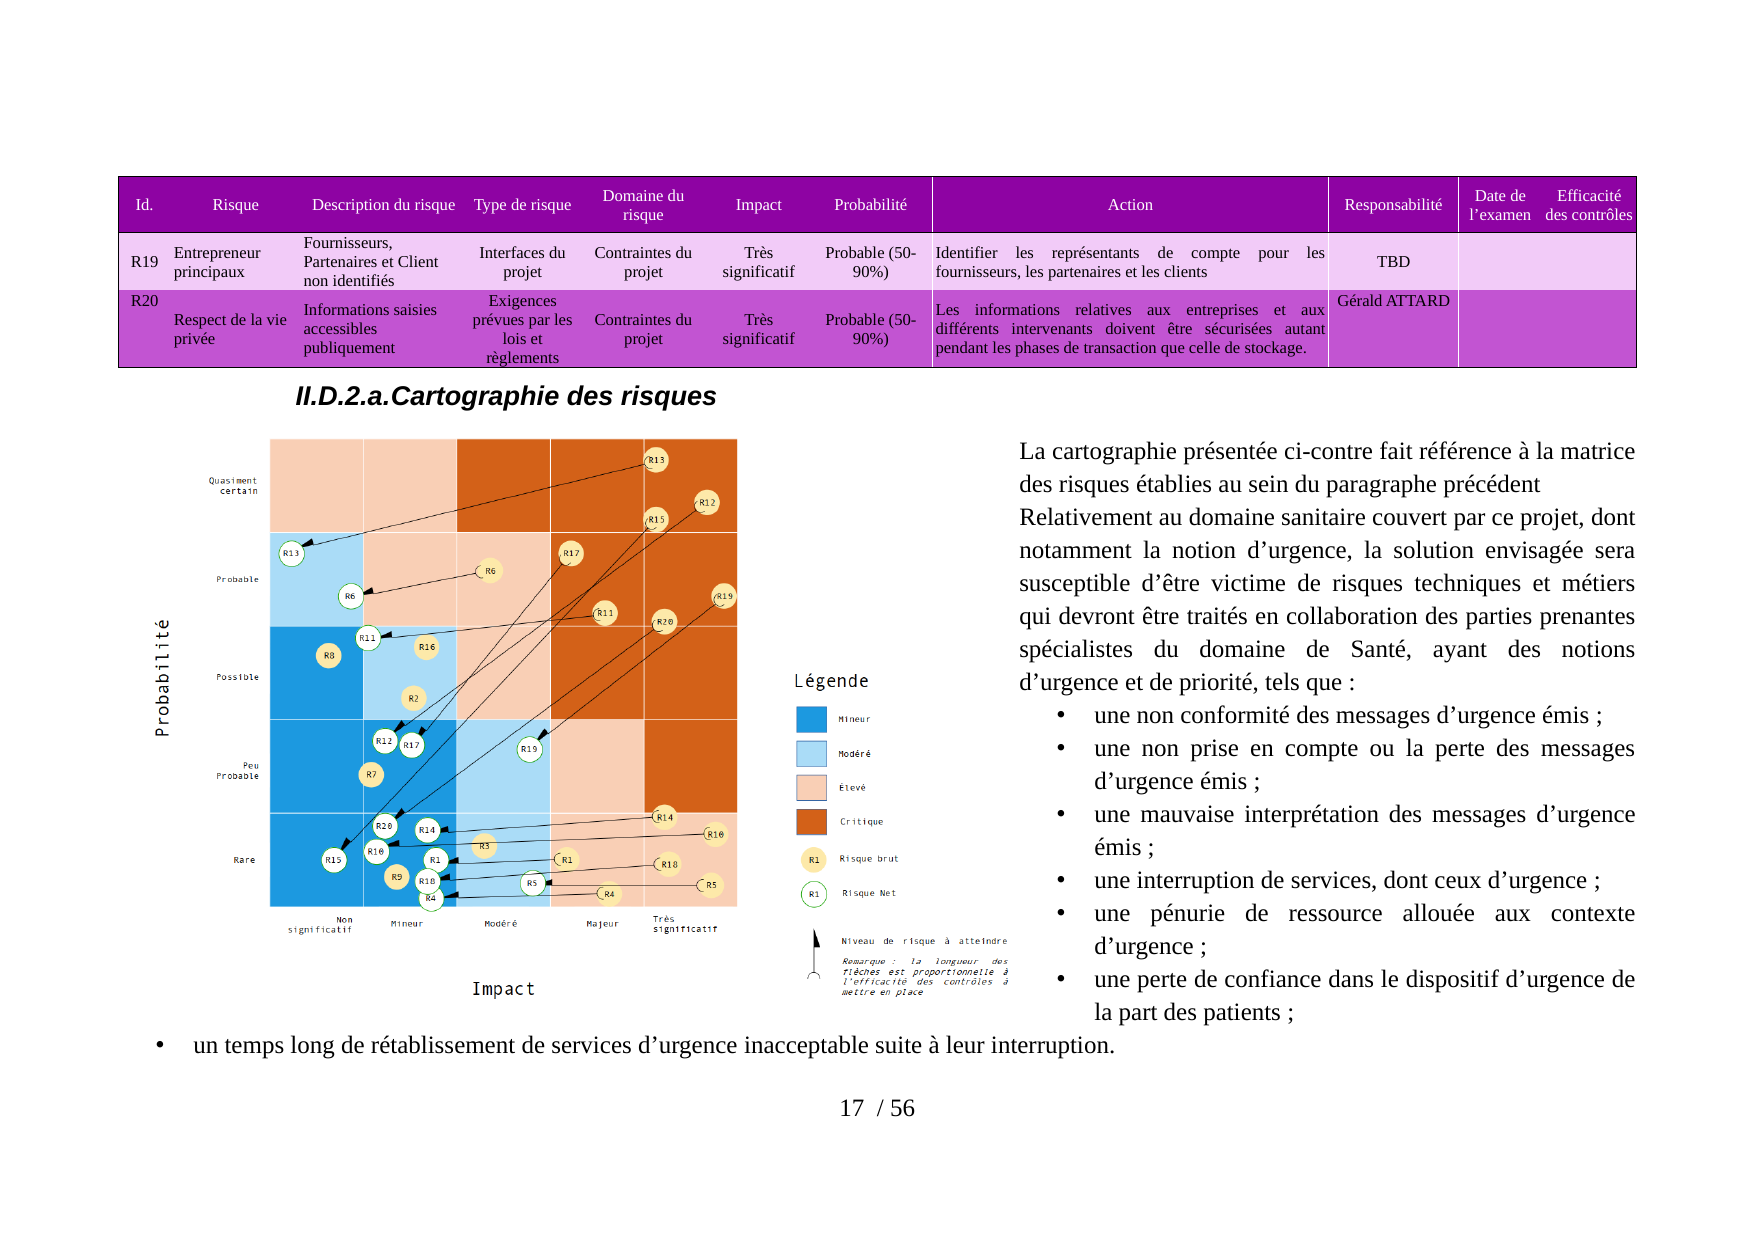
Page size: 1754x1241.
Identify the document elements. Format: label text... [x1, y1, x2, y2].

table_header Date de l’examen [1459, 177, 1542, 232]
table_cell Les informations relatives aux entreprises et aux différents intervenants doivent être sécurisées autant pendant les phases de transaction que celle de stockage. [933, 290, 1328, 367]
table_cell Entrepreneur principaux [171, 233, 300, 290]
table_cell Probable (50-90%) [809, 290, 932, 367]
list une non conformité des messages d’urgence émis ; [1019, 700, 1636, 729]
list une perte de confiance dans le dispositif d’urgence de la part des patients ; [156, 964, 1636, 1026]
table_cell Gérald ATTARD [1329, 290, 1458, 367]
table_header Probabilité [809, 177, 932, 232]
table_cell Exigences prévues par les lois et règlements [467, 290, 578, 367]
list une non prise en compte ou la perte des messages d’urgence émis ; [1019, 733, 1636, 795]
table_header Impact [708, 177, 809, 232]
text Relativement au domaine sanitaire couvert par ce projet, dont notamment la notion d’urgence, la solution envisagée sera susceptible d’être victime de risques techniques et métiers qui devront être traités en collaboration des parties prenantes spécialistes du domaine de Santé, ayant des notions d’urgence et de priorité, tels que : [1019, 502, 1636, 696]
text La cartographie présentée ci-contre fait référence à la matrice des risques établies au sein du paragraphe précédent [1019, 436, 1636, 497]
list une pénurie de ressource allouée aux contexte d’urgence ; [1019, 898, 1636, 960]
table_header Efficacité des contrôles [1542, 177, 1636, 232]
table_cell [1542, 290, 1636, 367]
picture [139, 429, 1019, 1005]
table_cell [1542, 233, 1636, 290]
list une mauvaise interprétation des messages d’urgence émis ; [1019, 799, 1636, 861]
table_cell Contraintes du projet [578, 290, 708, 367]
table_cell Respect de la vie privée [171, 290, 300, 367]
table_header Id. [119, 177, 171, 232]
table_cell R20 [119, 290, 171, 367]
table_header Risque [171, 177, 300, 232]
list un temps long de rétablissement de services d’urgence inacceptable suite à leur interruption. [156, 1030, 1636, 1059]
table_header Responsabilité [1329, 177, 1458, 232]
table_cell [1459, 290, 1542, 367]
list une interruption de services, dont ceux d’urgence ; [1019, 865, 1636, 894]
table_header Domaine du risque [578, 177, 708, 232]
table_cell Contraintes du projet [578, 233, 708, 290]
table_cell Très significatif [708, 233, 809, 290]
subtitle Cartographie des risques [118, 380, 1636, 411]
table_cell TBD [1329, 233, 1458, 290]
table_cell Identifier les représentants de compte pour les fournisseurs, les partenaires et les clients [933, 233, 1328, 290]
table_cell Fournisseurs, Partenaires et Client non identifiés [300, 233, 467, 290]
table_header Action [933, 177, 1328, 232]
table_cell [1459, 233, 1542, 290]
table_cell R19 [119, 233, 171, 290]
table_header Description du risque [300, 177, 467, 232]
table_cell Informations saisies accessibles publiquement [300, 290, 467, 367]
table_cell Interfaces du projet [467, 233, 578, 290]
table_cell Très significatif [708, 290, 809, 367]
table_header Type de risque [467, 177, 578, 232]
table_cell Probable (50-90%) [809, 233, 932, 290]
